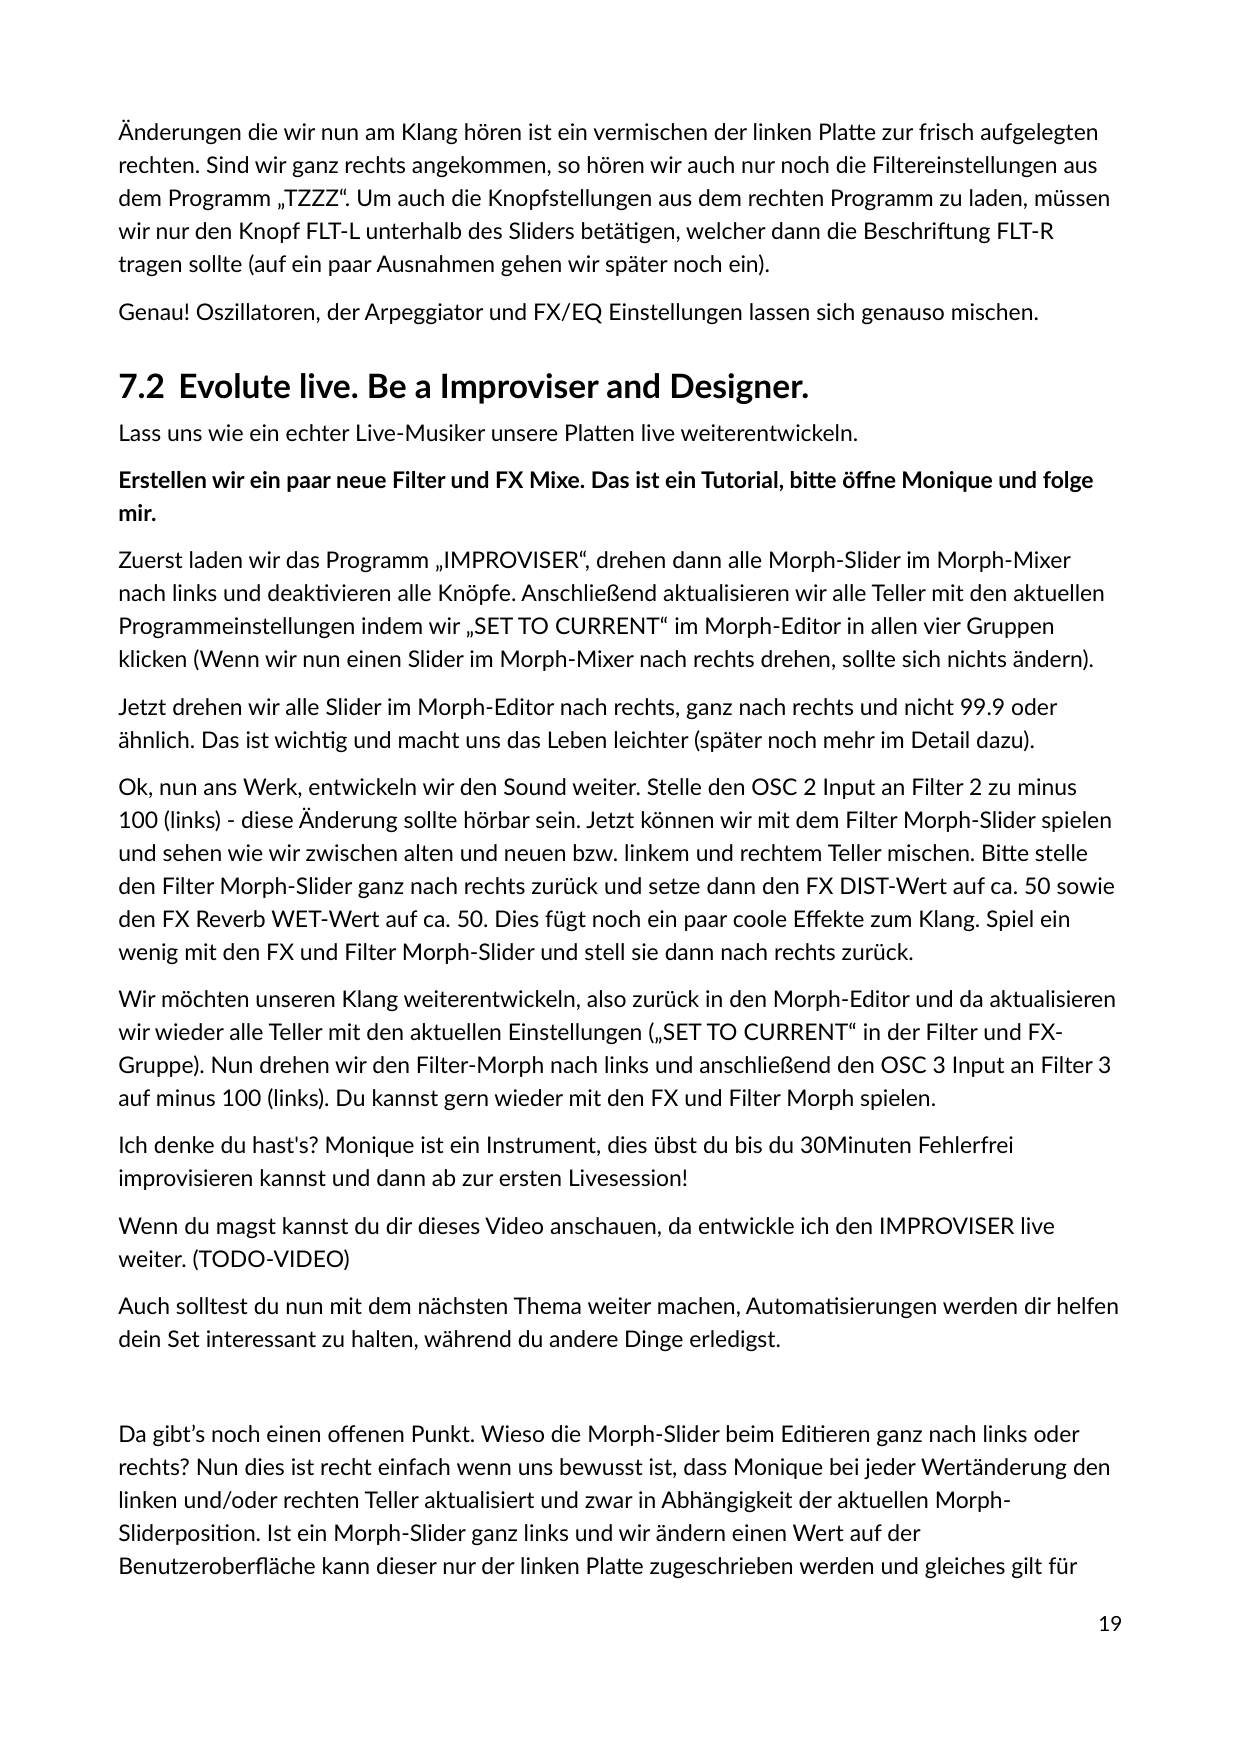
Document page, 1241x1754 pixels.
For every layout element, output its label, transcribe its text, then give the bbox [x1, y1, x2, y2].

text Genau! Oszillatoren, der Arpeggiator und FX/EQ Einstellungen lassen sich genauso mischen. [118, 297, 1122, 325]
text Zuerst laden wir das Programm „IMPROVISER“, drehen dann alle Morph-Slider im Morph-Mixer nach links und deaktivieren alle Knöpfe. Anschließend aktualisieren wir alle Teller mit den aktuellen Programmeinstellungen indem wir „SET TO CURRENT“ im Morph-Editor in allen vier Gruppen klicken (Wenn wir nun einen Slider im Morph-Mixer nach rechts drehen, sollte sich nichts ändern). [118, 546, 1122, 673]
text Ich denke du hast's? Monique ist ein Instrument, dies übst du bis du 30Minuten Fehlerfrei improvisieren kannst und dann ab zur ersten Livesession! [118, 1131, 1122, 1192]
subtitle Evolute live. Be a Improviser and Designer. [118, 366, 1122, 406]
text Wenn du magst kannst du dir dieses Video anschauen, da entwickle ich den IMPROVISER live weiter. (TODO-VIDEO) [118, 1212, 1122, 1272]
text Wir möchten unseren Klang weiterentwickeln, also zurück in den Morph-Editor und da aktualisieren wir wieder alle Teller mit den aktuellen Einstellungen („SET TO CURRENT“ in der Filter und FX-Gruppe). Nun drehen wir den Filter-Morph nach links und anschließend den OSC 3 Input an Filter 3 auf minus 100 (links). Du kannst gern wieder mit den FX und Filter Morph spielen. [118, 985, 1122, 1111]
text Da gibt’s noch einen offenen Punkt. Wieso die Morph-Slider beim Editieren ganz nach links oder rechts? Nun dies ist recht einfach wenn uns bewusst ist, dass Monique bei jeder Wertänderung den linken und/oder rechten Teller aktualisiert und zwar in Abhängigkeit der aktuellen Morph-Sliderposition. Ist ein Morph-Slider ganz links und wir ändern einen Wert auf der Benutzeroberfläche kann dieser nur der linken Platte zugeschrieben werden und gleiches gilt für [118, 1420, 1122, 1579]
text Auch solltest du nun mit dem nächsten Thema weiter machen, Automatisierungen werden dir helfen dein Set interessant zu halten, während du andere Dinge erledigst. [118, 1292, 1122, 1353]
text Lass uns wie ein echter Live-Musiker unsere Platten live weiterentwickeln. [118, 418, 1122, 446]
text Änderungen die wir nun am Klang hören ist ein vermischen der linken Platte zur frisch aufgelegten rechten. Sind wir ganz rechts angekommen, so hören wir auch nur noch die Filtereinstellungen aus dem Programm „TZZZ“. Um auch die Knopfstellungen aus dem rechten Programm zu laden, müssen wir nur den Knopf FLT-L unterhalb des Sliders betätigen, welcher dann die Beschriftung FLT-R tragen sollte (auf ein paar Ausnahmen gehen wir später noch ein). [118, 118, 1122, 277]
text Erstellen wir ein paar neue Filter und FX Mixe. Das ist ein Tutorial, bitte öffne Monique und folge mir. [118, 466, 1122, 526]
text Jetzt drehen wir alle Slider im Morph-Editor nach rechts, ganz nach rechts und nicht 99.9 oder ähnlich. Das ist wichtig und macht uns das Leben leichter (später noch mehr im Detail dazu). [118, 693, 1122, 753]
text Ok, nun ans Werk, entwickeln wir den Sound weiter. Stelle den OSC 2 Input an Filter 2 zu minus 100 (links) - diese Änderung sollte hörbar sein. Jetzt können wir mit dem Filter Morph-Slider spielen und sehen wie wir zwischen alten und neuen bzw. linkem und rechtem Teller mischen. Bitte stelle den Filter Morph-Slider ganz nach rechts zurück und setze dann den FX DIST-Wert auf ca. 50 sowie den FX Reverb WET-Wert auf ca. 50. Dies fügt noch ein paar coole Effekte zum Klang. Spiel ein wenig mit den FX und Filter Morph-Slider und stell sie dann nach rechts zurück. [118, 773, 1122, 965]
